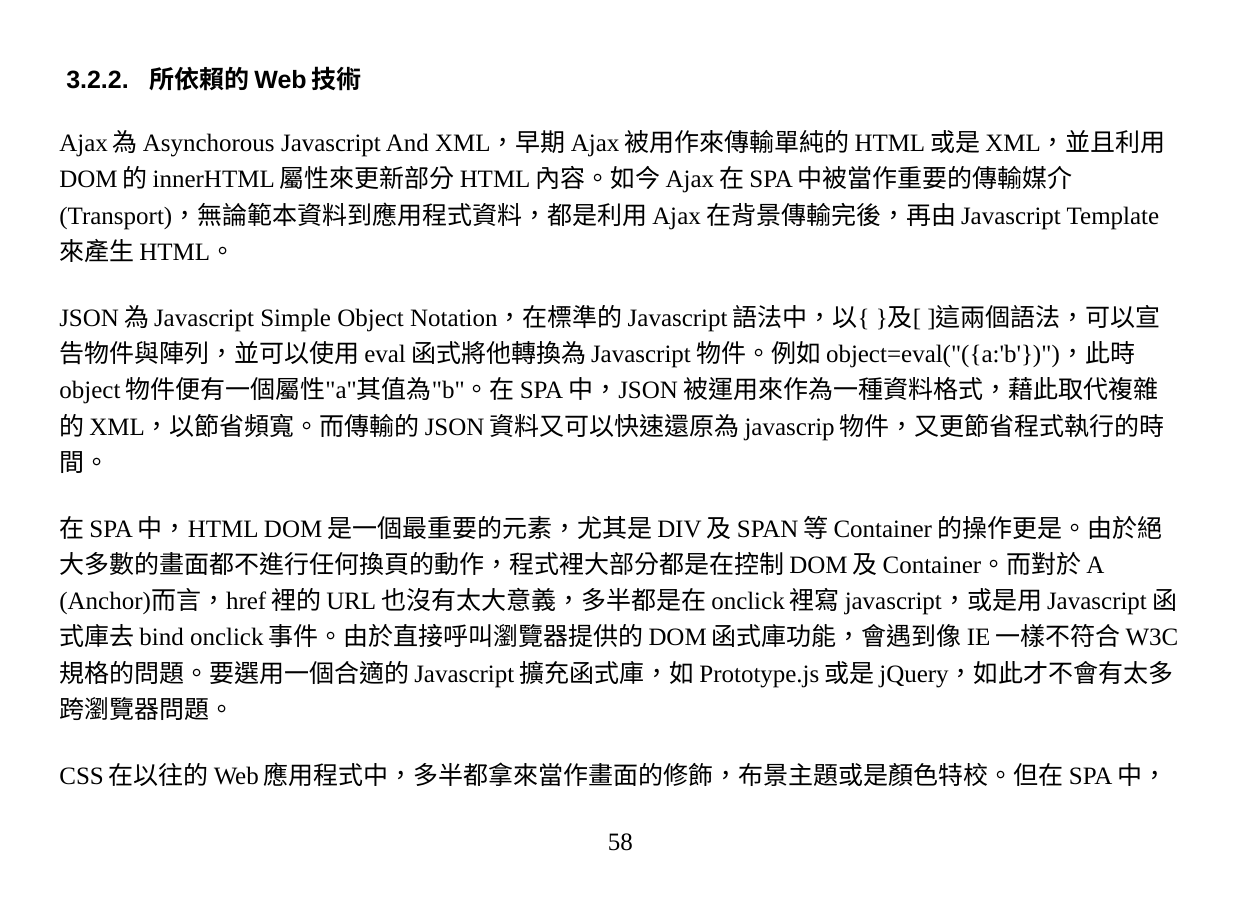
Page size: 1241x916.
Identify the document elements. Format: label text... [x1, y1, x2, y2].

text CSS在以往的Web應用程式中，多半都拿來當作畫面的修飾，布景主題或是顏色特校。但在SPA中， [59, 755, 1181, 791]
subtitle 所依賴的Web技術 [59, 59, 1181, 95]
text 在SPA中，HTML DOM是一個最重要的元素，尤其是DIV及SPAN等Container的操作更是。由於絕大多數的畫面都不進行任何換頁的動作，程式裡大部分都是在控制DOM及Container。而對於A (Anchor)而言，href裡的URL也沒有太大意義，多半都是在onclick裡寫javascript，或是用Javascript函式庫去bind onclick事件。由於直接呼叫瀏覽器提供的DOM函式庫功能，會遇到像IE一樣不符合W3C規格的問題。要選用一個合適的Javascript擴充函式庫，如Prototype.js或是jQuery，如此才不會有太多跨瀏覽器問題。 [59, 508, 1181, 726]
text Ajax為Asynchorous Javascript And XML，早期Ajax被用作來傳輸單純的HTML或是XML，並且利用DOM的innerHTML屬性來更新部分HTML內容。如今Ajax在SPA中被當作重要的傳輸媒介(Transport)，無論範本資料到應用程式資料，都是利用Ajax在背景傳輸完後，再由Javascript Template來產生HTML。 [59, 123, 1181, 268]
text JSON為Javascript Simple Object Notation，在標準的Javascript語法中，以{ }及[ ]這兩個語法，可以宣告物件與陣列，並可以使用eval函式將他轉換為Javascript物件。例如object=eval("({a:'b'})")，此時object物件便有一個屬性"a"其值為"b"。在SPA中，JSON被運用來作為一種資料格式，藉此取代複雜的XML，以節省頻寬。而傳輸的JSON資料又可以快速還原為javascrip物件，又更節省程式執行的時間。 [59, 297, 1181, 478]
